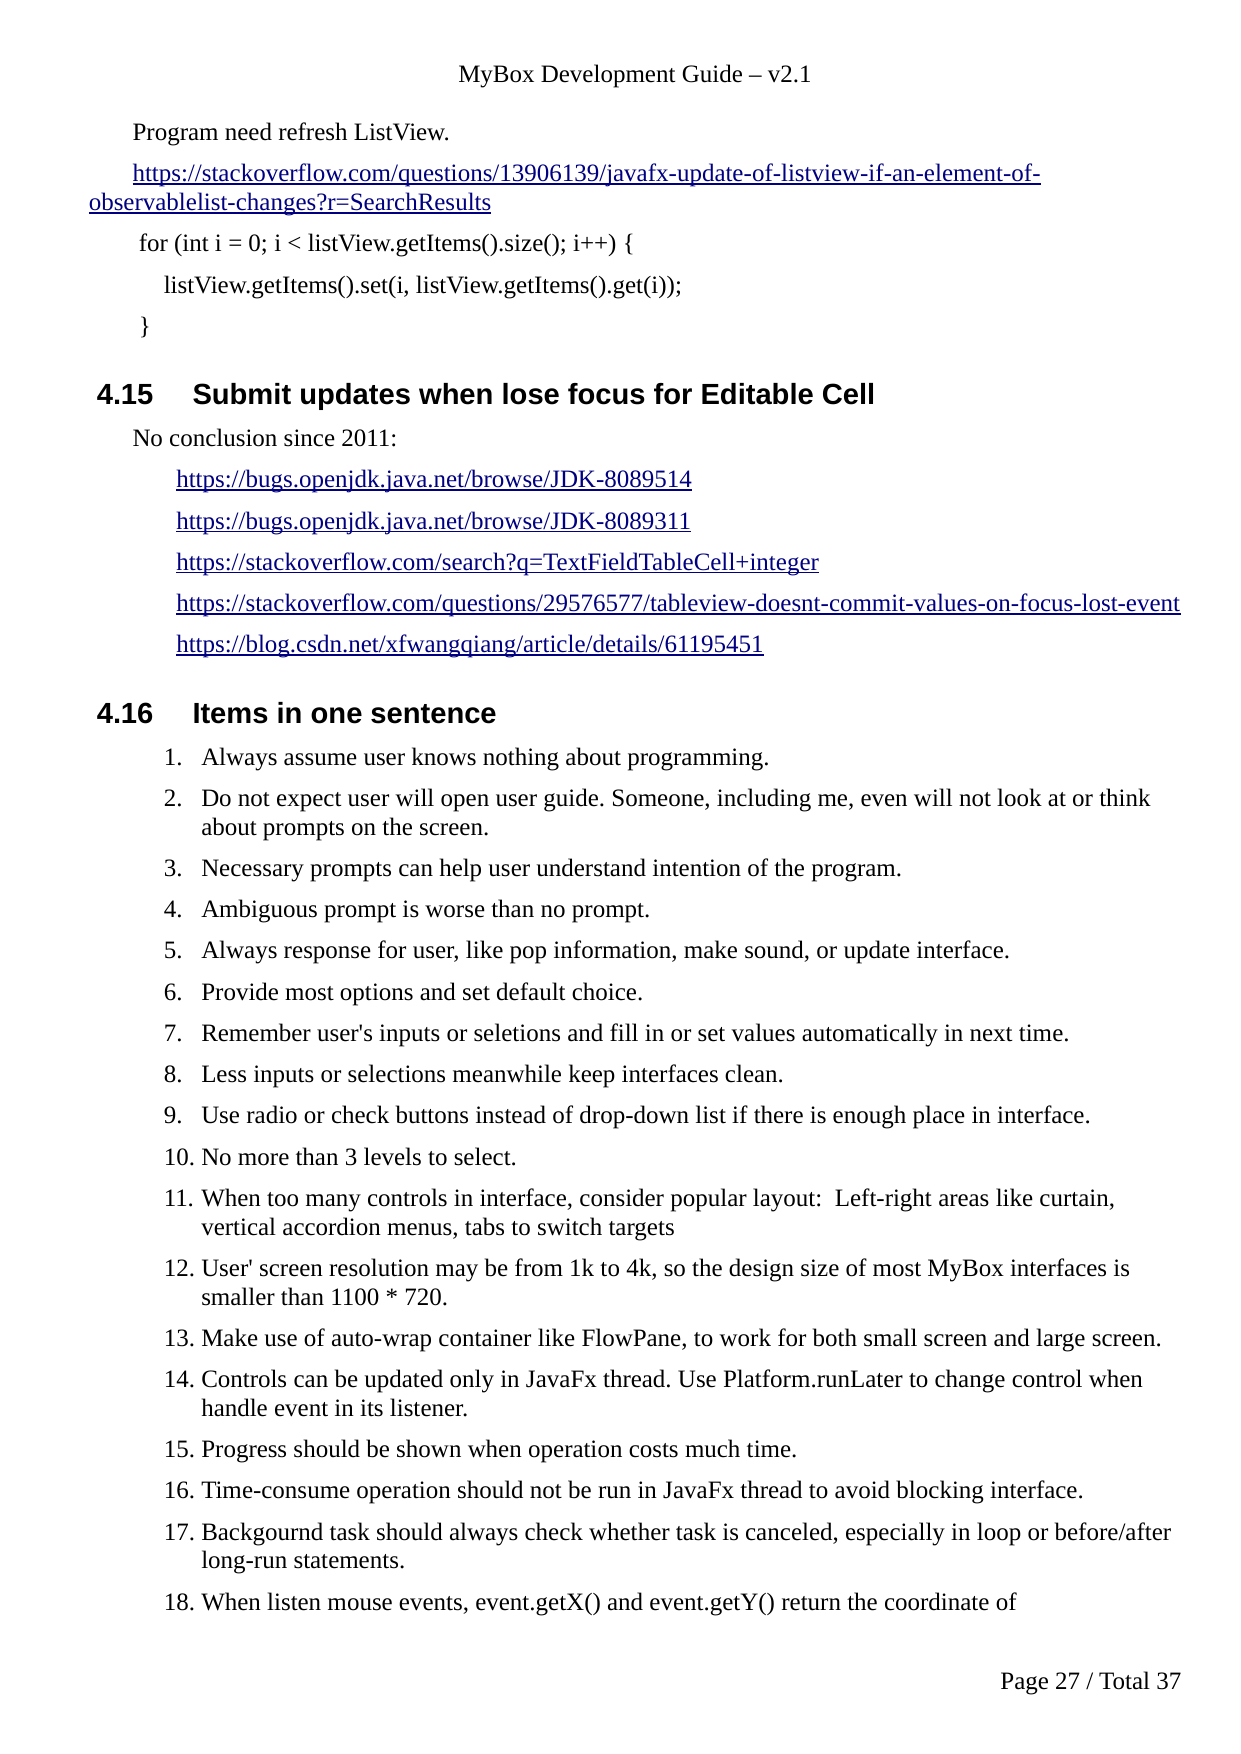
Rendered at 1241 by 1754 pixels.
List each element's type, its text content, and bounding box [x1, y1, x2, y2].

text https://blog.csdn.net/xfwangqiang/article/details/61195451 [88, 629, 1181, 658]
text No conclusion since 2011: [88, 423, 1181, 452]
text https://bugs.openjdk.java.net/browse/JDK-8089311 [88, 506, 1181, 534]
list Make use of auto-wrap container like FlowPane, to work for both small screen and large screen. [163, 1323, 1181, 1352]
text for (int i = 0; i < listView.getItems().size(); i++) { [88, 228, 1181, 257]
text https://stackoverflow.com/questions/29576577/tableview-doesnt-commit-values-on-focus-lost-event [88, 588, 1181, 617]
text } [88, 311, 1181, 340]
list No more than 3 levels to select. [163, 1142, 1181, 1171]
subtitle Items in one sentence [88, 696, 1181, 729]
text listView.getItems().set(i, listView.getItems().get(i)); [88, 270, 1181, 298]
text https://stackoverflow.com/questions/13906139/javafx-update-of-listview-if-an-element-of-observablelist-changes?r=SearchResults [88, 158, 1181, 216]
list Less inputs or selections meanwhile keep interfaces clean. [163, 1059, 1181, 1088]
list Ambiguous prompt is worse than no prompt. [163, 894, 1181, 923]
list When listen mouse events, event.getX() and event.getY() return the coordinate of [163, 1587, 1181, 1616]
list Always response for user, like pop information, make sound, or update interface. [163, 936, 1181, 964]
list Use radio or check buttons instead of drop-down list if there is enough place in interface. [163, 1101, 1181, 1129]
list User' screen resolution may be from 1k to 4k, so the design size of most MyBox interfaces is smaller than 1100 * 720. [163, 1253, 1181, 1311]
list Time-consume operation should not be run in JavaFx thread to avoid blocking interface. [163, 1476, 1181, 1504]
list Progress should be shown when operation costs much time. [163, 1434, 1181, 1463]
subtitle Submit updates when lose focus for Editable Cell [88, 377, 1181, 411]
list Always assume user knows nothing about programming. [163, 742, 1181, 771]
text https://stackoverflow.com/search?q=TextFieldTableCell+integer [88, 547, 1181, 576]
list Controls can be updated only in JavaFx thread. Use Platform.runLater to change control when handle event in its listener. [163, 1364, 1181, 1422]
text Program need refresh ListView. [88, 117, 1181, 146]
list When too many controls in interface, consider popular layout: Left-right areas like curtain, vertical accordion menus, tabs to switch targets [163, 1183, 1181, 1241]
text https://bugs.openjdk.java.net/browse/JDK-8089514 [88, 464, 1181, 493]
list Provide most options and set default choice. [163, 977, 1181, 1006]
list Remember user's inputs or seletions and fill in or set values automatically in next time. [163, 1018, 1181, 1047]
list Necessary prompts can help user understand intention of the program. [163, 853, 1181, 882]
list Backgournd task should always check whether task is canceled, especially in loop or before/after long-run statements. [163, 1517, 1181, 1574]
list Do not expect user will open user guide. Someone, including me, even will not look at or think about prompts on the screen. [163, 783, 1181, 841]
